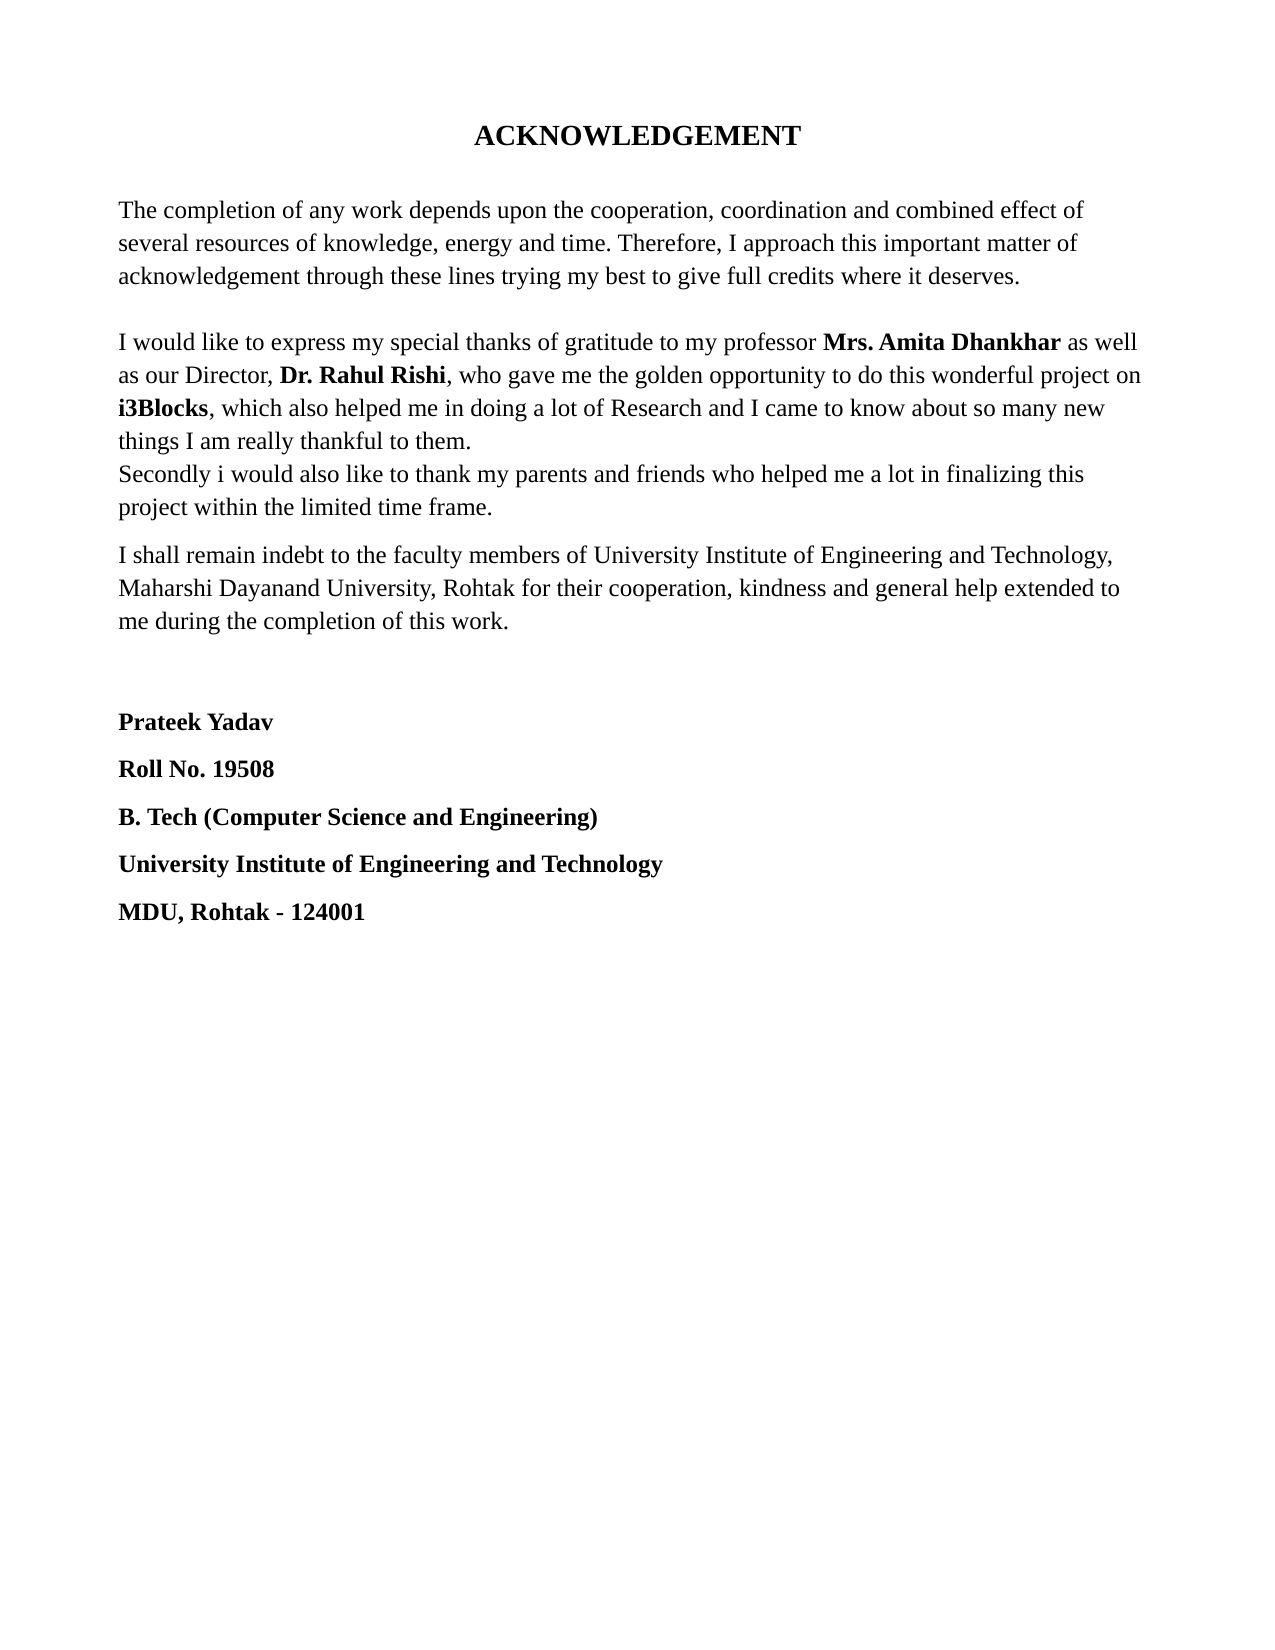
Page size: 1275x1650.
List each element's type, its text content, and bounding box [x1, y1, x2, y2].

text Prateek Yadav [118, 707, 1157, 736]
text I would like to express my special thanks of gratitude to my professor Mrs. Amita Dhankhar as well as our Director, Dr. Rahul Rishi, who gave me the golden opportunity to do this wonderful project on i3Blocks, which also helped me in doing a lot of Research and I came to know about so many new things I am really thankful to them. Secondly i would also like to thank my parents and friends who helped me a lot in finalizing this project within the limited time frame. [118, 327, 1157, 521]
text MDU, Rohtak - 124001 [118, 897, 1157, 926]
text I shall remain indebt to the faculty members of University Institute of Engineering and Technology, Maharshi Dayanand University, Rohtak for their cooperation, kindness and general help extended to me during the completion of this work. [118, 540, 1157, 635]
text The completion of any work depends upon the cooperation, coordination and combined effect of several resources of knowledge, energy and time. Therefore, I approach this important matter of acknowledgement through these lines trying my best to give full credits where it deserves. [118, 195, 1157, 290]
text B. Tech (Computer Science and Engineering) [118, 802, 1157, 831]
text ACKNOWLEDGEMENT [118, 118, 1157, 152]
text University Institute of Engineering and Technology [118, 849, 1157, 878]
text Roll No. 19508 [118, 754, 1157, 783]
